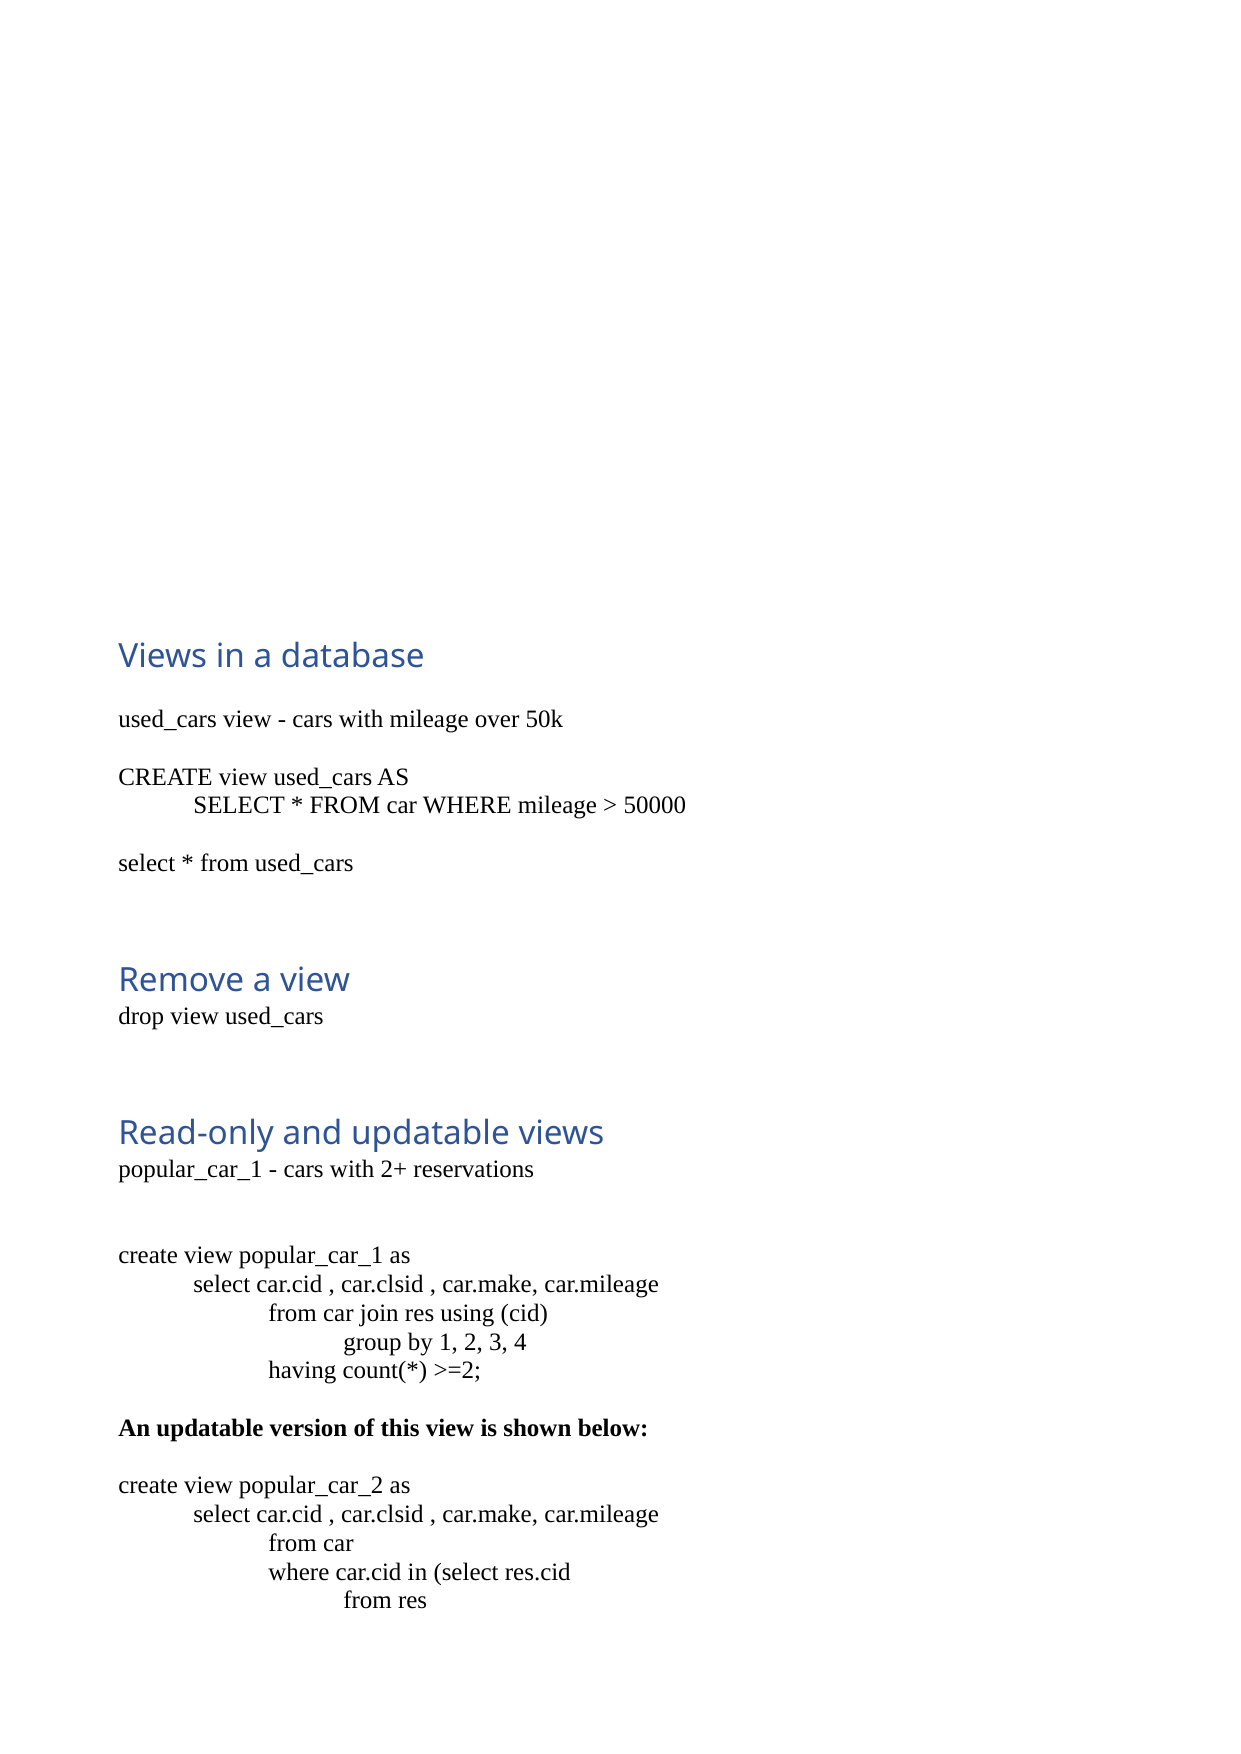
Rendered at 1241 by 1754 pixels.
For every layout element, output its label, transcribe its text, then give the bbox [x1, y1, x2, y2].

subtitle Views in a database [118, 632, 1122, 677]
text CREATE view used_cars AS [118, 762, 1122, 791]
text select car.cid , car.clsid , car.make, car.mileage [118, 1499, 1122, 1528]
text An updatable version of this view is shown below: [118, 1413, 1122, 1442]
text from car join res using (cid) [118, 1298, 1122, 1327]
text select * from used_cars [118, 848, 1122, 877]
text used_cars view - cars with mileage over 50k [118, 704, 1122, 733]
text from car [118, 1528, 1122, 1557]
text group by 1, 2, 3, 4 [118, 1327, 1122, 1356]
subtitle Remove a view [118, 956, 1122, 1001]
text SELECT * FROM car WHERE mileage > 50000 [118, 791, 1122, 819]
text drop view used_cars [118, 1001, 1122, 1030]
text create view popular_car_2 as [118, 1471, 1122, 1499]
subtitle Read-only and updatable views [118, 1109, 1122, 1154]
text create view popular_car_1 as [118, 1241, 1122, 1269]
text from res [118, 1586, 1122, 1614]
text having count(*) >=2; [118, 1356, 1122, 1384]
text popular_car_1 - cars with 2+ reservations [118, 1154, 1122, 1183]
text select car.cid , car.clsid , car.make, car.mileage [118, 1269, 1122, 1298]
text where car.cid in (select res.cid [118, 1557, 1122, 1586]
